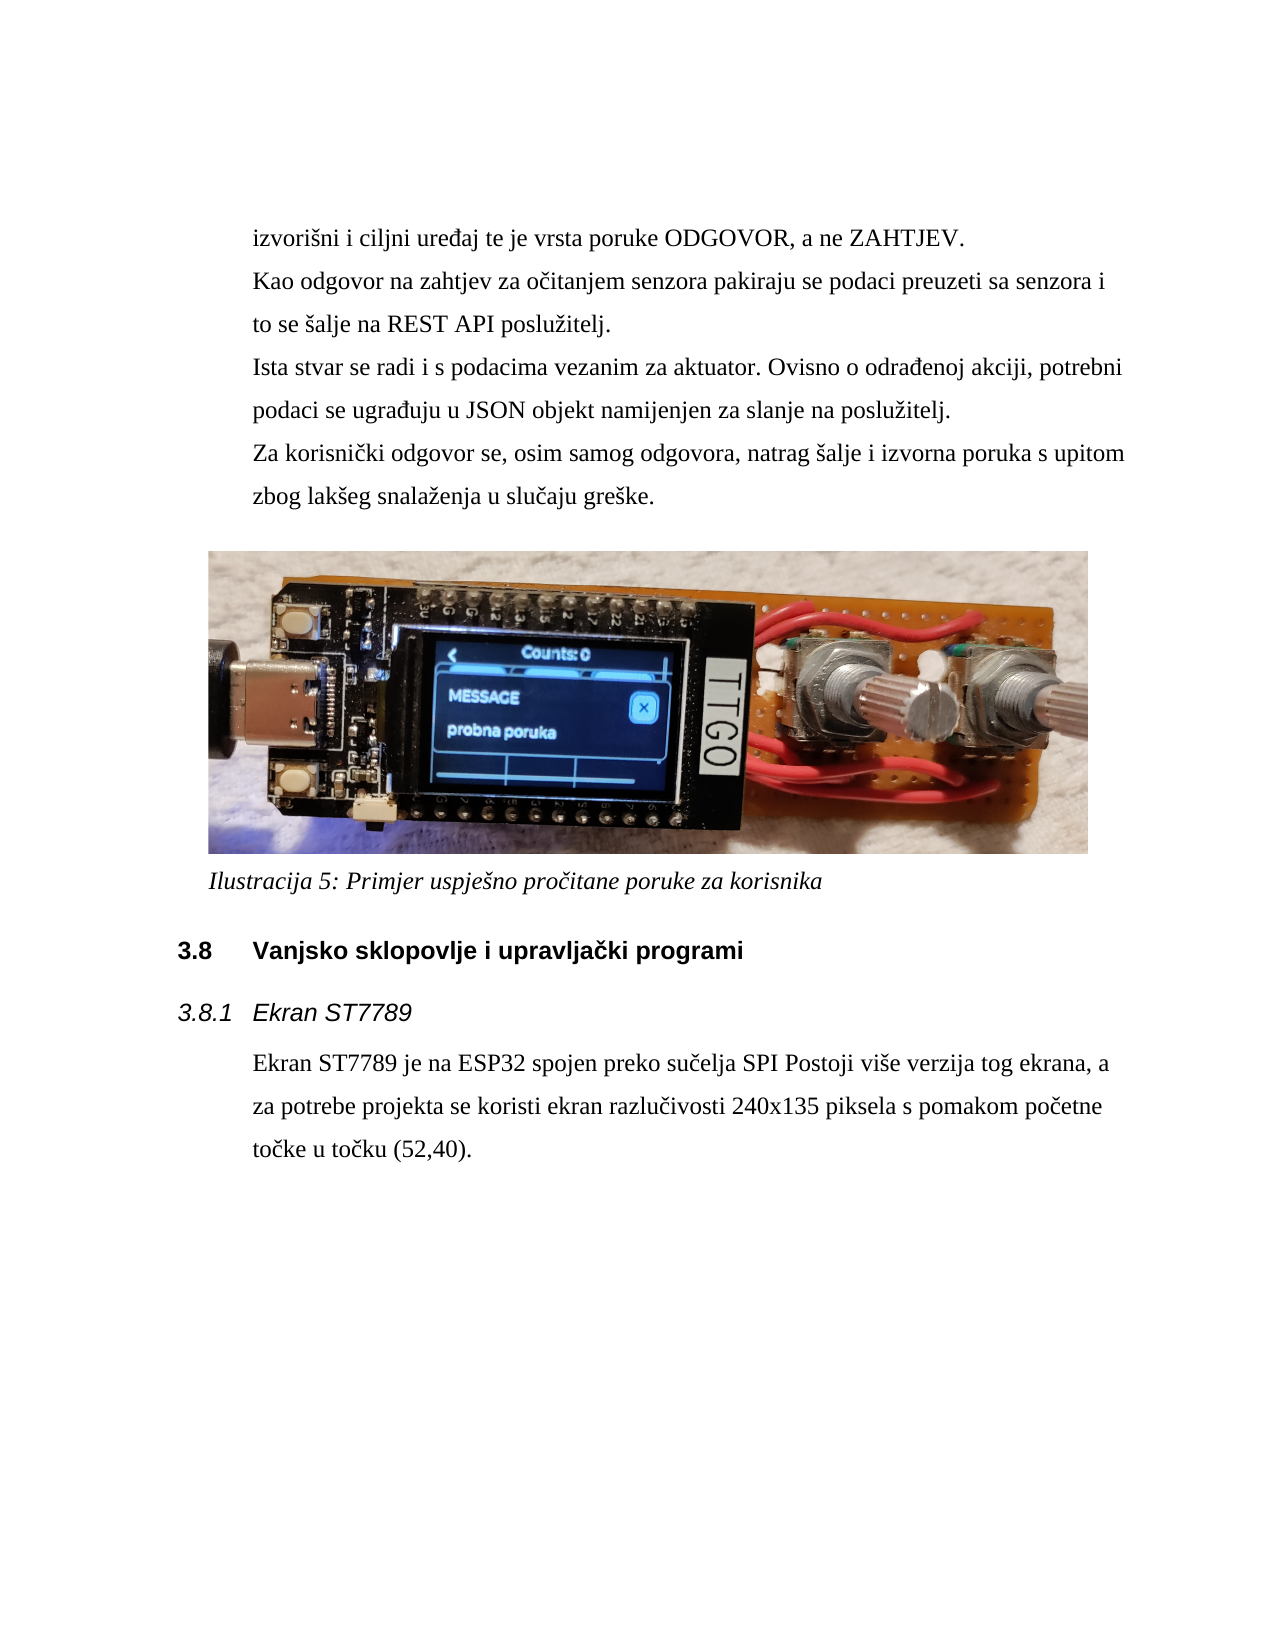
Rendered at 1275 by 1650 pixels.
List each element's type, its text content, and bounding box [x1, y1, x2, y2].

list Za korisnički odgovor se, osim samog odgovora, natrag šalje i izvorna poruka s upitom zbog lakšeg snalaženja u slučaju greške. [215, 438, 1127, 510]
subtitle Vanjsko sklopovlje i upravljački programi [177, 537, 1127, 965]
list izvorišni i ciljni uređaj te je vrsta poruke ODGOVOR, a ne ZAHTJEV. [215, 223, 1127, 251]
list Kao odgovor na zahtjev za očitanjem senzora pakiraju se podaci preuzeti sa senzora i to se šalje na REST API poslužitelj. [215, 266, 1127, 338]
list Ista stvar se radi i s podacima vezanim za aktuator. Ovisno o odrađenoj akciji, potrebni podaci se ugrađuju u JSON objekt namijenjen za slanje na poslužitelj. [215, 352, 1127, 424]
text Ekran ST7789 je na ESP32 spojen preko sučelja SPI Postoji više verzija tog ekrana, a za potrebe projekta se koristi ekran razlučivosti 240x135 piksela s pomakom početne točke u točku (52,40). [252, 1048, 1127, 1163]
subtitle Ekran ST7789 [177, 998, 1127, 1027]
text Ilustracija 5: Primjer uspješno pročitane poruke za korisnika [208, 551, 1088, 895]
